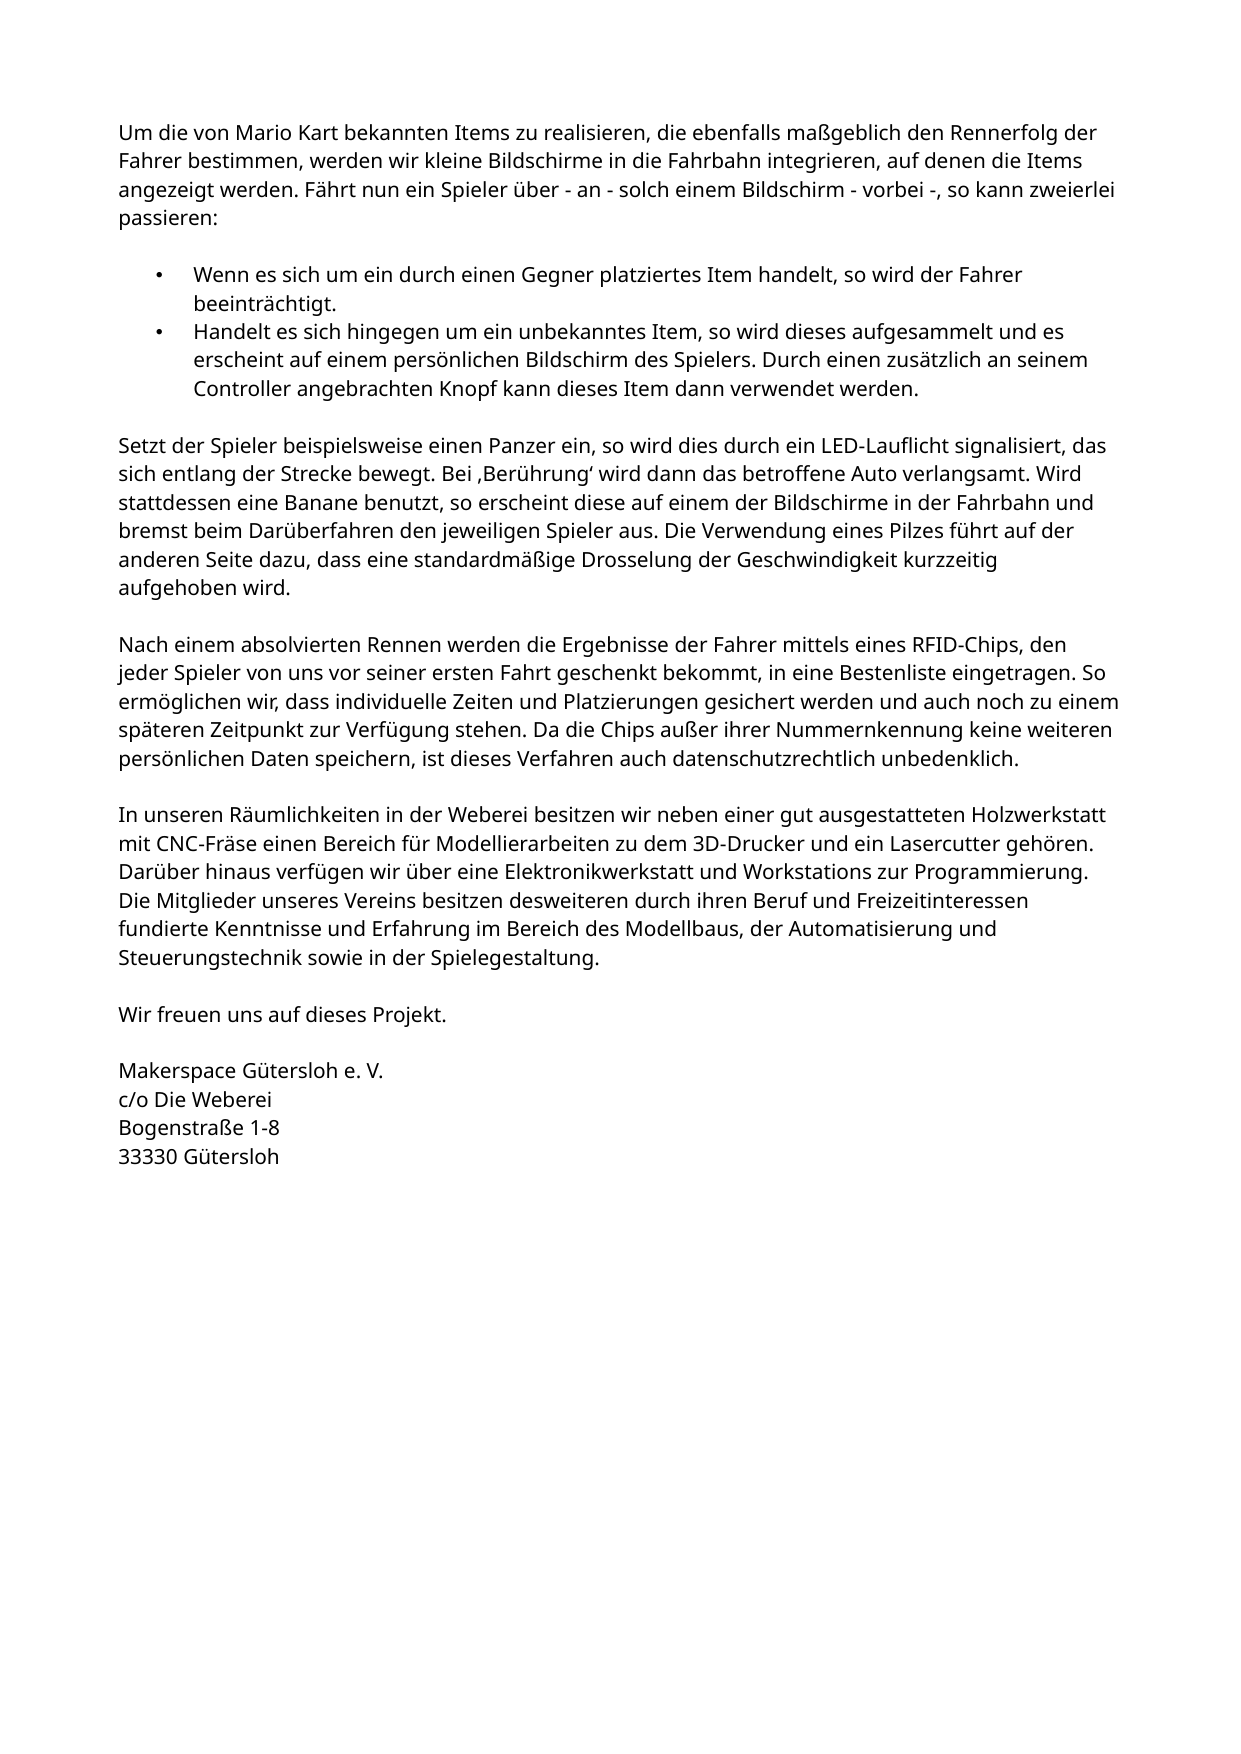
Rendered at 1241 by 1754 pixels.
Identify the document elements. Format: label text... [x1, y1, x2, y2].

list Handelt es sich hingegen um ein unbekanntes Item, so wird dieses aufgesammelt und es erscheint auf einem persönlichen Bildschirm des Spielers. Durch einen zusätzlich an seinem Controller angebrachten Knopf kann dieses Item dann verwendet werden. [156, 317, 1122, 402]
text Makerspace Gütersloh e. V. [118, 1057, 1122, 1085]
text Setzt der Spieler beispielsweise einen Panzer ein, so wird dies durch ein LED-Lauflicht signalisiert, das sich entlang der Strecke bewegt. Bei ‚Berührung‘ wird dann das betroffene Auto verlangsamt. Wird stattdessen eine Banane benutzt, so erscheint diese auf einem der Bildschirme in der Fahrbahn und bremst beim Darüberfahren den jeweiligen Spieler aus. Die Verwendung eines Pilzes führt auf der anderen Seite dazu, dass eine standardmäßige Drosselung der Geschwindigkeit kurzzeitig aufgehoben wird. [118, 431, 1122, 602]
text Um die von Mario Kart bekannten Items zu realisieren, die ebenfalls maßgeblich den Rennerfolg der Fahrer bestimmen, werden wir kleine Bildschirme in die Fahrbahn integrieren, auf denen die Items angezeigt werden. Fährt nun ein Spieler über - an - solch einem Bildschirm - vorbei -, so kann zweierlei passieren: [118, 118, 1122, 232]
text c/o Die Weberei [118, 1085, 1122, 1113]
text In unseren Räumlichkeiten in der Weberei besitzen wir neben einer gut ausgestatteten Holzwerkstatt mit CNC-Fräse einen Bereich für Modellierarbeiten zu dem 3D-Drucker und ein Lasercutter gehören. Darüber hinaus verfügen wir über eine Elektronikwerkstatt und Workstations zur Programmierung. Die Mitglieder unseres Vereins besitzen desweiteren durch ihren Beruf und Freizeitinteressen fundierte Kenntnisse und Erfahrung im Bereich des Modellbaus, der Automatisierung und Steuerungstechnik sowie in der Spielegestaltung. [118, 801, 1122, 971]
text 33330 Gütersloh [118, 1142, 1122, 1170]
list Wenn es sich um ein durch einen Gegner platziertes Item handelt, so wird der Fahrer beeinträchtigt. [156, 260, 1122, 317]
text Bogenstraße 1-8 [118, 1113, 1122, 1142]
text Nach einem absolvierten Rennen werden die Ergebnisse der Fahrer mittels eines RFID-Chips, den jeder Spieler von uns vor seiner ersten Fahrt geschenkt bekommt, in eine Bestenliste eingetragen. So ermöglichen wir, dass individuelle Zeiten und Platzierungen gesichert werden und auch noch zu einem späteren Zeitpunkt zur Verfügung stehen. Da die Chips außer ihrer Nummernkennung keine weiteren persönlichen Daten speichern, ist dieses Verfahren auch datenschutzrechtlich unbedenklich. [118, 630, 1122, 772]
text Wir freuen uns auf dieses Projekt. [118, 1000, 1122, 1028]
